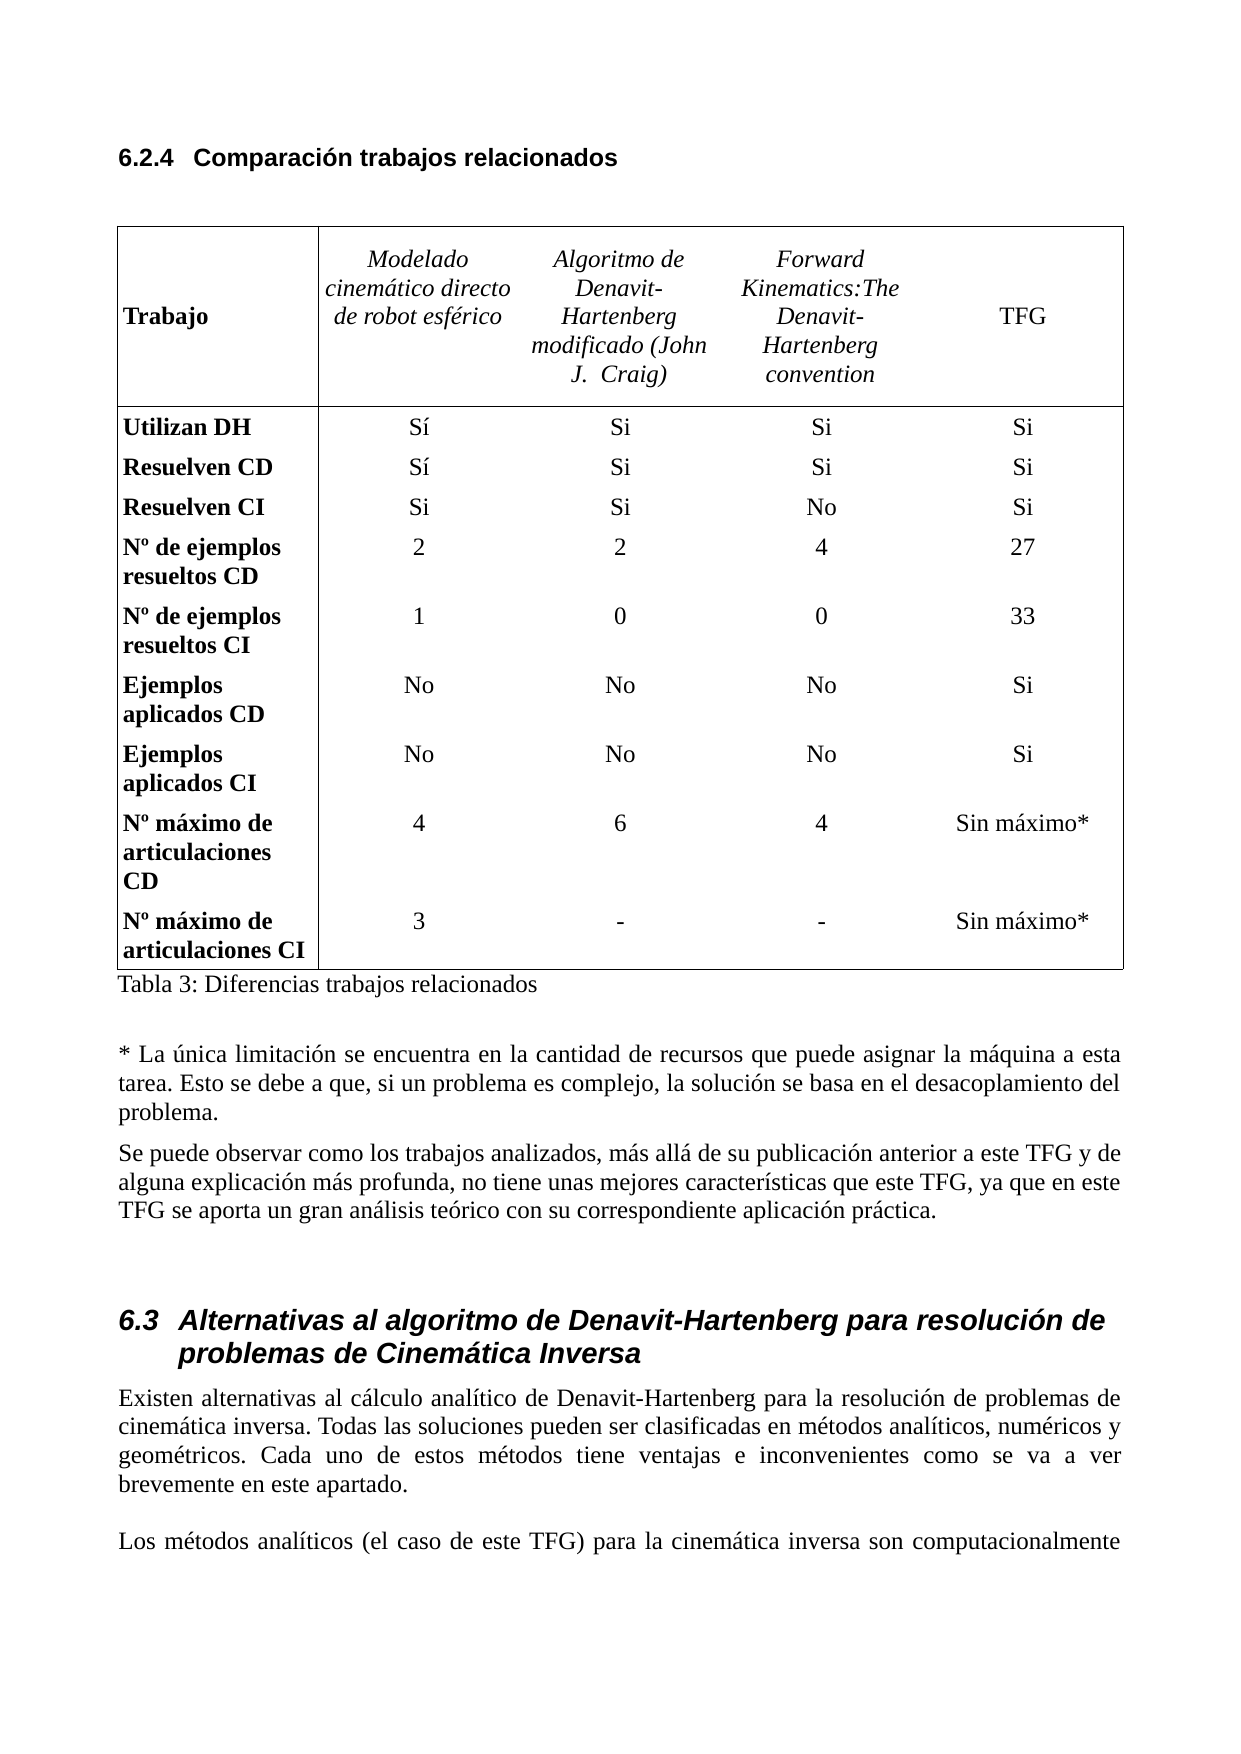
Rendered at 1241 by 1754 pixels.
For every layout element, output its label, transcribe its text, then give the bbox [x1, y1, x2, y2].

table_cell No [520, 665, 721, 733]
table_cell Si [520, 486, 721, 527]
table_cell Nº de ejemplos resueltos CD [118, 527, 318, 596]
table_cell No [319, 665, 519, 733]
table_cell 4 [721, 527, 922, 596]
table_cell Si [922, 665, 1123, 733]
table_cell - [721, 900, 922, 969]
table_cell Si [721, 446, 922, 486]
table_cell Nº máximo de articulaciones CI [118, 900, 318, 969]
table_cell Nº de ejemplos resueltos CI [118, 596, 318, 664]
table_cell Si [922, 734, 1123, 802]
text Los métodos analíticos (el caso de este TFG) para la cinemática inversa son computacionalmente [118, 1526, 1122, 1555]
table_cell 2 [319, 527, 519, 596]
table_cell 1 [319, 596, 519, 664]
table_cell Si [520, 407, 721, 446]
table_cell Utilizan DH [118, 407, 318, 446]
text Existen alternativas al cálculo analítico de Denavit-Hartenberg para la resolución de problemas de cinemática inversa. Todas las soluciones pueden ser clasificadas en métodos analíticos, numéricos y geométricos. Cada uno de estos métodos tiene ventajas e inconvenientes como se va a ver brevemente en este apartado. [118, 1383, 1122, 1498]
table_cell Sí [319, 407, 519, 446]
table_cell 33 [922, 596, 1123, 664]
table_cell Nº máximo de articulaciones CD [118, 803, 318, 900]
subtitle Comparación trabajos relacionados [118, 143, 1122, 172]
table_cell 0 [520, 596, 721, 664]
table_cell Resuelven CI [118, 486, 318, 527]
text * La única limitación se encuentra en la cantidad de recursos que puede asignar la máquina a esta tarea. Esto se debe a que, si un problema es complejo, la solución se basa en el desacoplamiento del problema. [118, 1039, 1122, 1126]
table_cell Si [520, 446, 721, 486]
table_cell Si [319, 486, 519, 527]
table_header Forward Kinematics:The Denavit-Hartenberg convention [721, 227, 922, 406]
table_cell No [721, 665, 922, 733]
table_cell 4 [319, 803, 519, 900]
table_cell 0 [721, 596, 922, 664]
table_cell 4 [721, 803, 922, 900]
table_header Algoritmo de Denavit-Hartenberg modificado (John J. Craig) [520, 227, 721, 406]
table_cell Si [922, 446, 1123, 486]
table_cell Ejemplos aplicados CD [118, 665, 318, 733]
table_cell No [520, 734, 721, 802]
table_cell Sin máximo* [922, 803, 1123, 900]
table_cell 2 [520, 527, 721, 596]
table_header Trabajo [118, 227, 318, 406]
table_cell 3 [319, 900, 519, 969]
subtitle Alternativas al algoritmo de Denavit-Hartenberg para resolución de problemas de Cinemática Inversa [118, 1303, 1122, 1370]
table_header TFG [922, 227, 1123, 406]
text Se puede observar como los trabajos analizados, más allá de su publicación anterior a este TFG y de alguna explicación más profunda, no tiene unas mejores características que este TFG, ya que en este TFG se aporta un gran análisis teórico con su correspondiente aplicación práctica. [118, 1138, 1122, 1224]
table_cell 6 [520, 803, 721, 900]
table_cell No [721, 734, 922, 802]
table_cell Si [922, 407, 1123, 446]
table_header Modelado cinemático directo de robot esférico [319, 227, 519, 406]
table_cell 27 [922, 527, 1123, 596]
table_cell Si [721, 407, 922, 446]
table_cell No [721, 486, 922, 527]
table_cell Ejemplos aplicados CI [118, 734, 318, 802]
text Tabla 3: Diferencias trabajos relacionados [117, 970, 1123, 998]
table_cell Si [922, 486, 1123, 527]
table_cell - [520, 900, 721, 969]
table_cell Resuelven CD [118, 446, 318, 486]
table_cell No [319, 734, 519, 802]
table_cell Sí [319, 446, 519, 486]
table_cell Sin máximo* [922, 900, 1123, 969]
